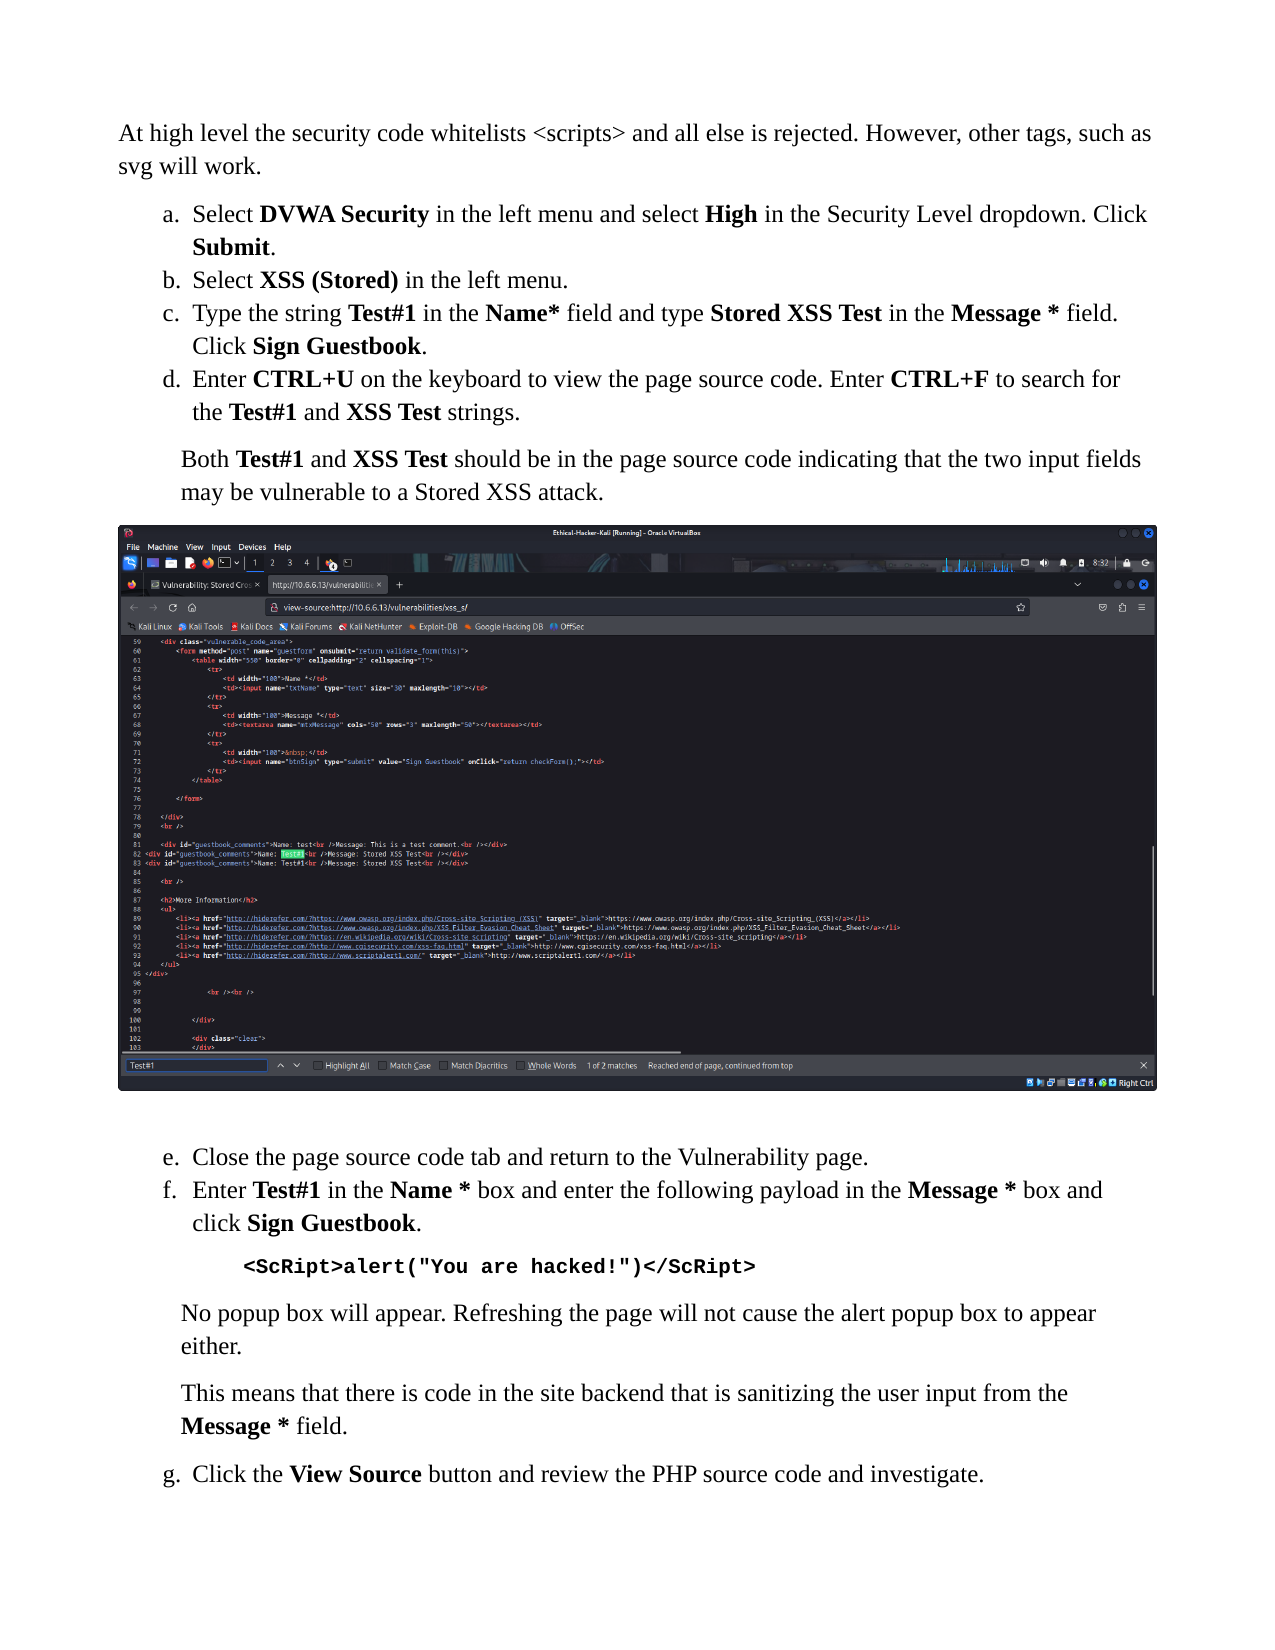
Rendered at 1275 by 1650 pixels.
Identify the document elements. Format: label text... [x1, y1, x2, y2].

list Click the View Source button and review the PHP source code and investigate. [162, 1459, 1157, 1488]
text No popup box will appear. Refreshing the page will not cause the alert popup box to appear either. [181, 1298, 1157, 1359]
text Both Test#1 and XSS Test should be in the page source code indicating that the two input fields may be vulnerable to a Stored XSS attack. [181, 444, 1157, 506]
text <ScRipt>alert("You are hacked!")</ScRipt> [243, 1256, 1157, 1279]
text This means that there is code in the site backend that is sanitizing the user input from the Message * field. [181, 1378, 1157, 1440]
picture [118, 525, 1157, 1091]
list Select XSS (Stored) in the left menu. [162, 265, 1157, 293]
list Select DVWA Security in the left menu and select High in the Security Level dropdown. Click Submit. [162, 199, 1157, 261]
list Close the page source code tab and return to the Vulnerability page. [162, 1142, 1157, 1171]
list Enter CTRL+U on the keyboard to view the page source code. Enter CTRL+F to search for the Test#1 and XSS Test strings. [162, 364, 1157, 426]
text At high level the security code whitelists <scripts> and all else is rejected. However, other tags, such as svg will work. [118, 118, 1157, 180]
list Enter Test#1 in the Name * box and enter the following payload in the Message * box and click Sign Guestbook. [162, 1175, 1157, 1237]
list Type the string Test#1 in the Name* field and type Stored XSS Test in the Message * field. Click Sign Guestbook. [162, 298, 1157, 359]
